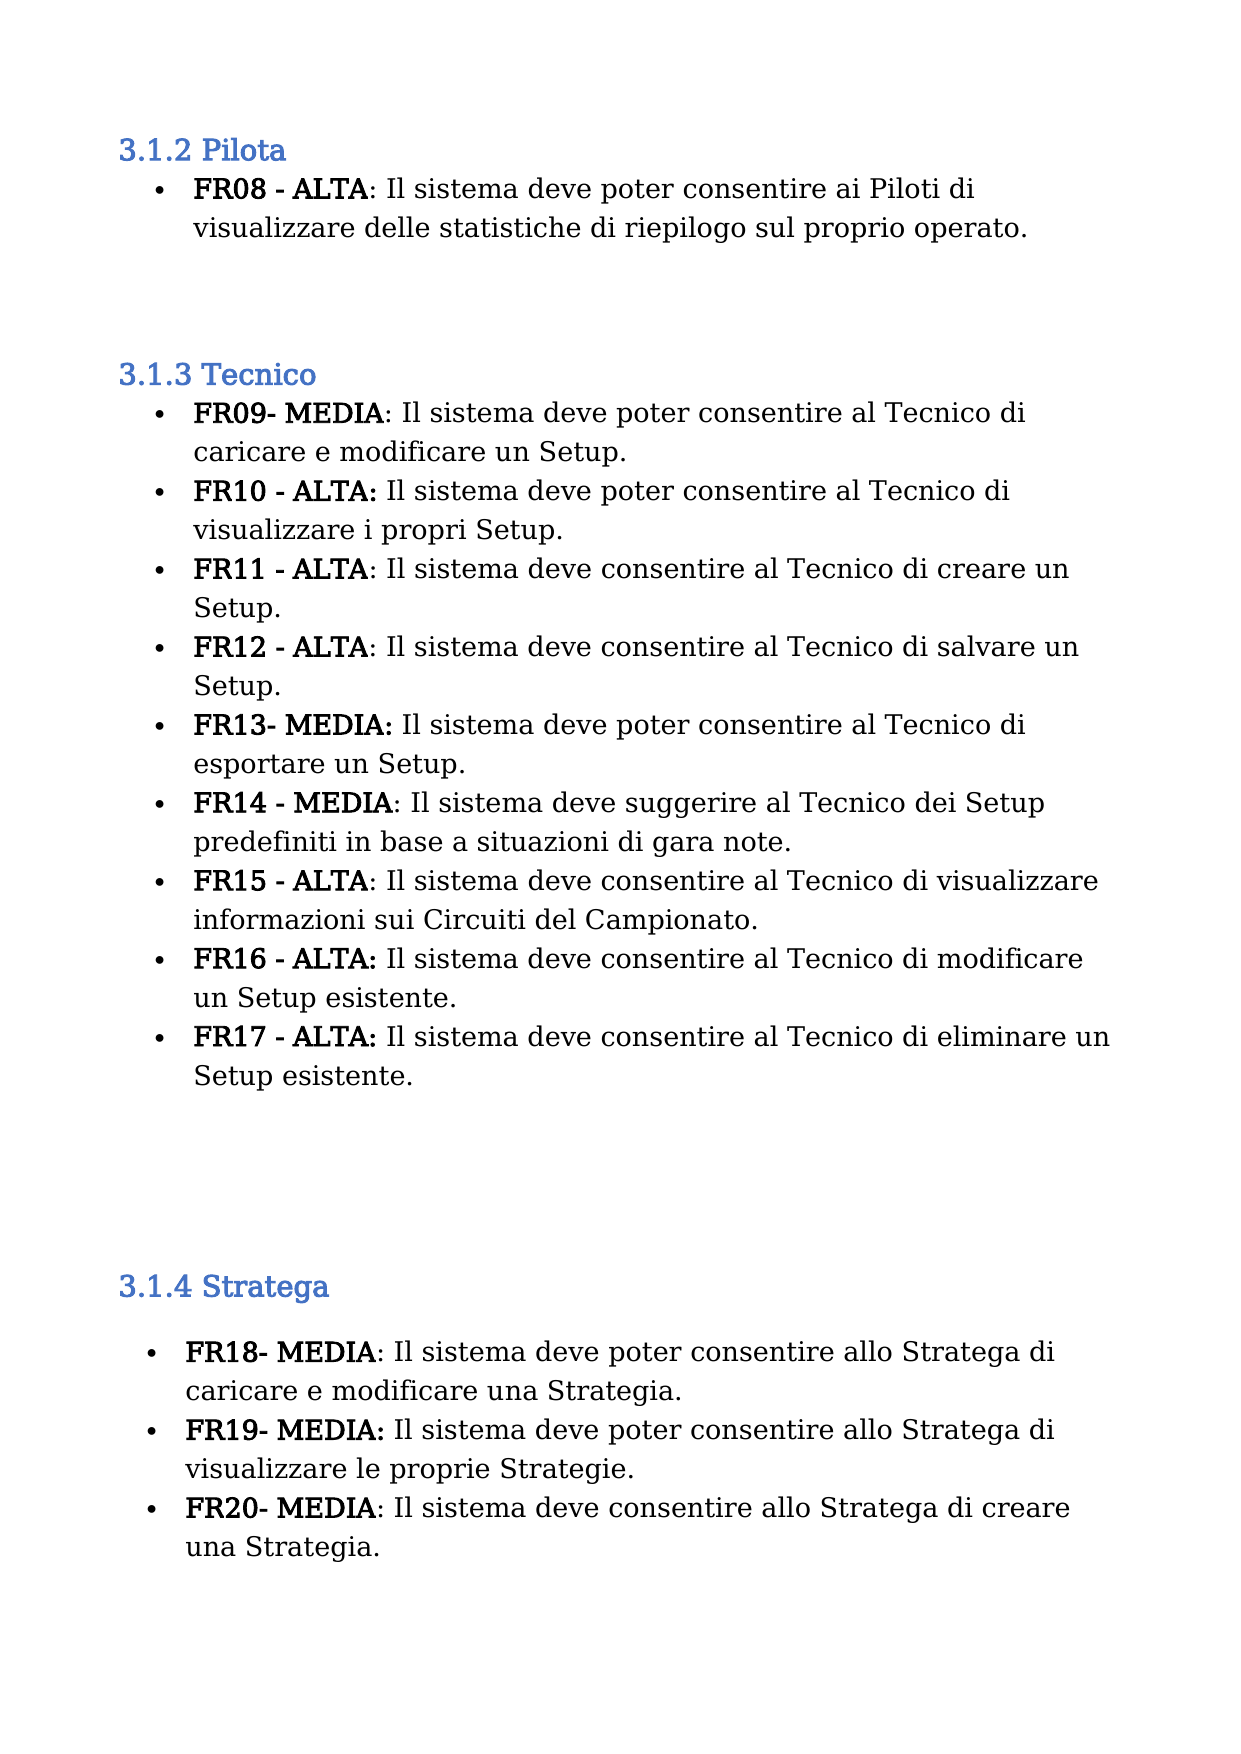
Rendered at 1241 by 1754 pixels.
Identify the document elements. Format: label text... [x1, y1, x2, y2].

list FR17 - ALTA: Il sistema deve consentire al Tecnico di eliminare un Setup esistente. [156, 1019, 1122, 1091]
list FR19- MEDIA: Il sistema deve poter consentire allo Stratega di visualizzare le proprie Strategie. [148, 1413, 1122, 1484]
subtitle 3.1.3 Tecnico [118, 356, 1122, 391]
list FR08 - ALTA: Il sistema deve poter consentire ai Piloti di visualizzare delle statistiche di riepilogo sul proprio operato. [156, 171, 1122, 243]
list FR18- MEDIA: Il sistema deve poter consentire allo Stratega di caricare e modificare una Strategia. [148, 1335, 1122, 1406]
list FR12 - ALTA: Il sistema deve consentire al Tecnico di salvare un Setup. [156, 629, 1122, 701]
list FR15 - ALTA: Il sistema deve consentire al Tecnico di visualizzare informazioni sui Circuiti del Campionato. [156, 863, 1122, 935]
list FR13- MEDIA: Il sistema deve poter consentire al Tecnico di esportare un Setup. [156, 707, 1122, 779]
list FR09- MEDIA: Il sistema deve poter consentire al Tecnico di caricare e modificare un Setup. [156, 396, 1122, 467]
list FR11 - ALTA: Il sistema deve consentire al Tecnico di creare un Setup. [156, 552, 1122, 623]
subtitle 3.1.4 Stratega [118, 1267, 1122, 1302]
list FR14 - MEDIA: Il sistema deve suggerire al Tecnico dei Setup predefiniti in base a situazioni di gara note. [156, 785, 1122, 857]
list FR16 - ALTA: Il sistema deve consentire al Tecnico di modificare un Setup esistente. [156, 941, 1122, 1013]
list FR20- MEDIA: Il sistema deve consentire allo Stratega di creare una Strategia. [148, 1491, 1122, 1562]
list FR10 - ALTA: Il sistema deve poter consentire al Tecnico di visualizzare i propri Setup. [156, 474, 1122, 545]
subtitle 3.1.2 Pilota [118, 131, 1122, 166]
